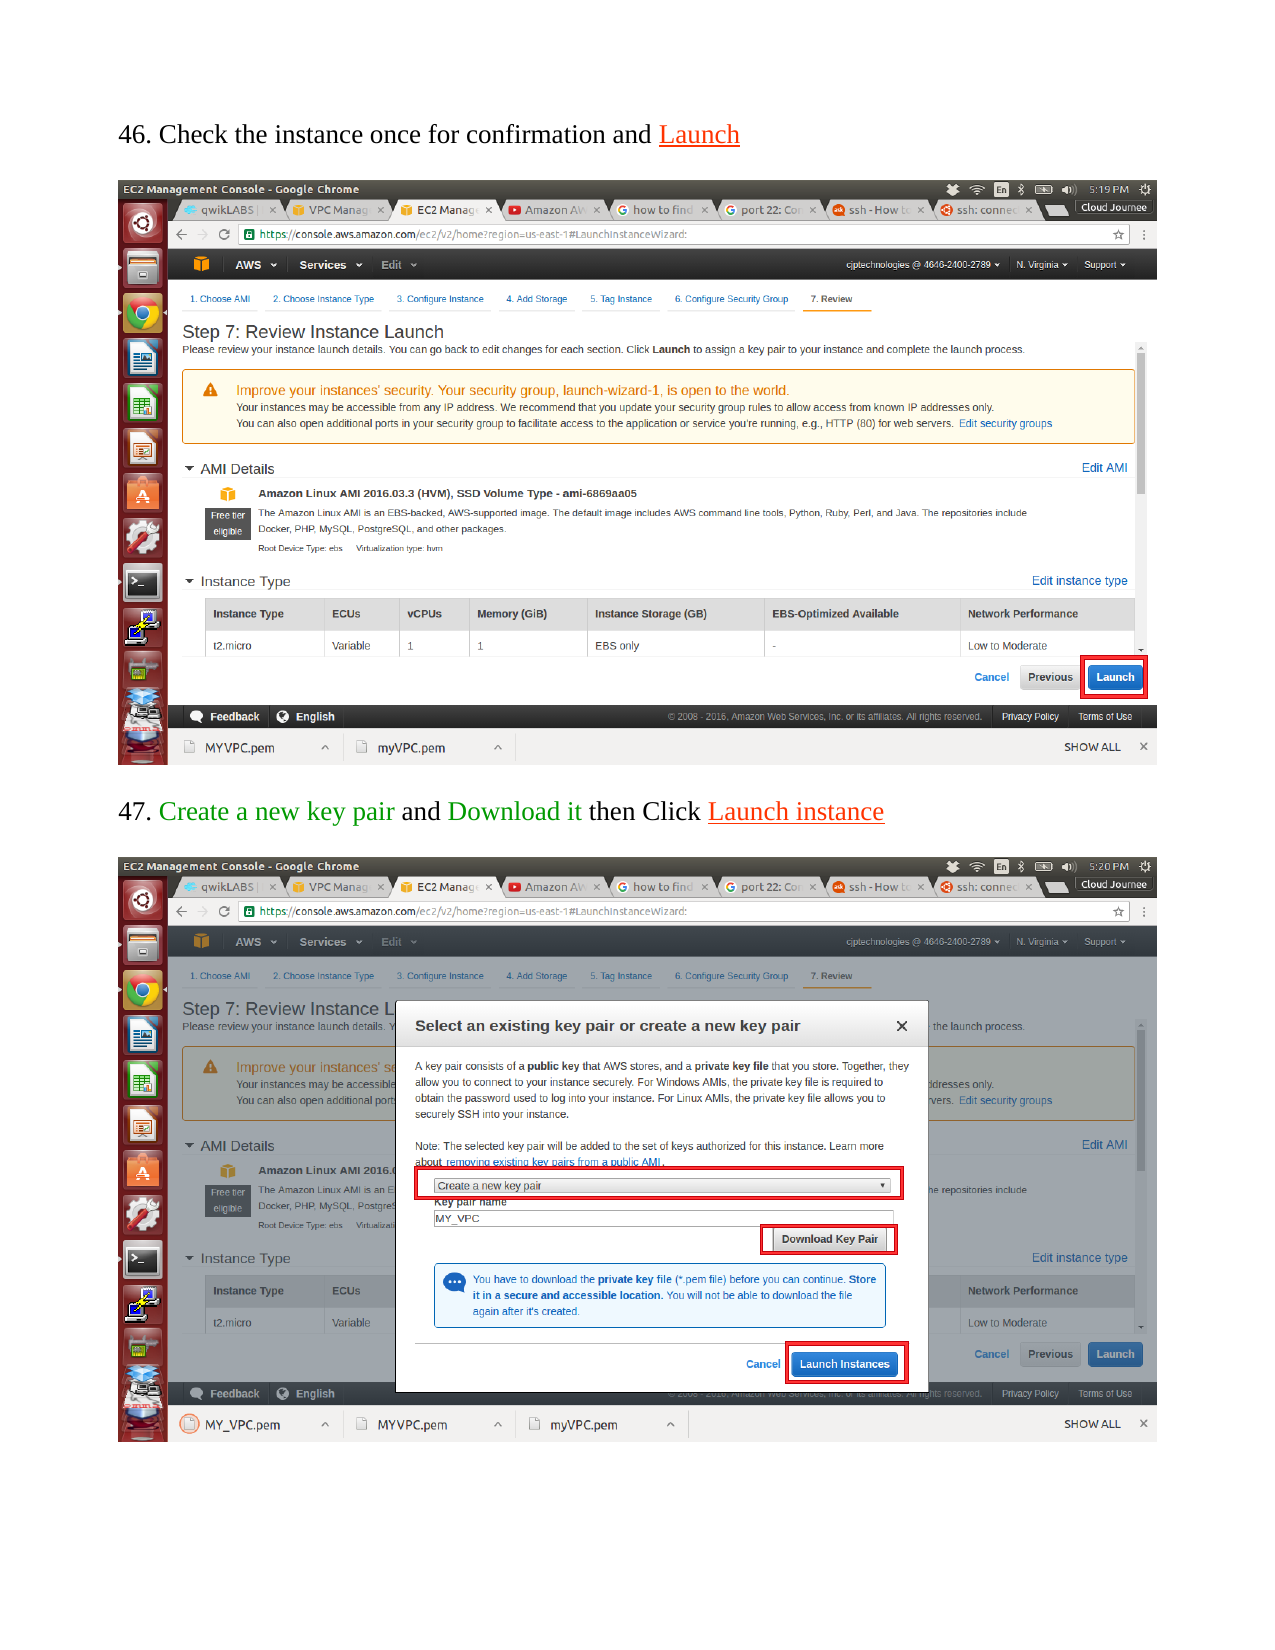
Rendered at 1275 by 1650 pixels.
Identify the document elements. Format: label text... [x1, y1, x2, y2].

text 46. Check the instance once for confirmation and Launch [118, 118, 1157, 149]
picture [118, 857, 1157, 1442]
picture [118, 180, 1157, 765]
text 47. Create a new key pair and Download it then Click Launch instance [118, 796, 1157, 827]
